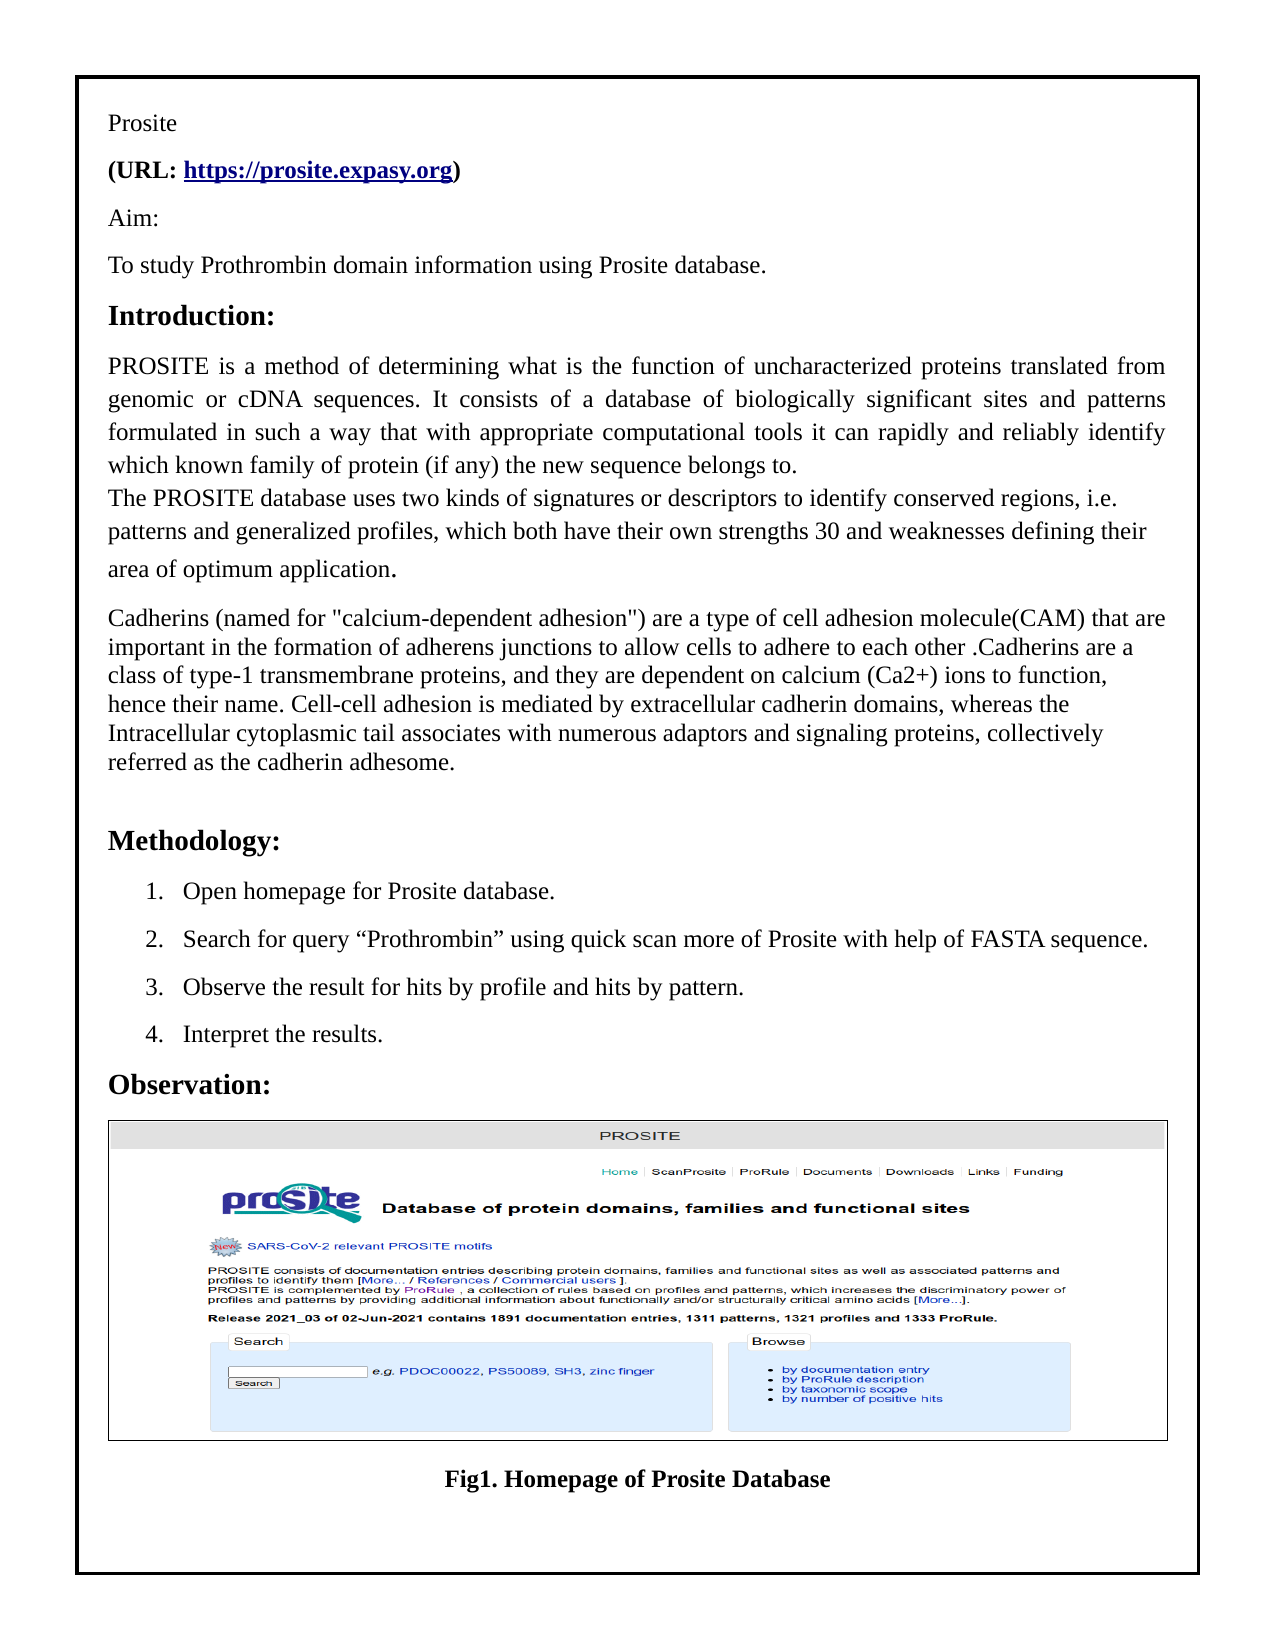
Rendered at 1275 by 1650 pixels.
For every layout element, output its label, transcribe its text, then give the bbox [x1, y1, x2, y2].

text Methodology: [108, 823, 1167, 857]
text Observation: [108, 1067, 1167, 1100]
list Observe the result for hits by profile and hits by pattern. [145, 972, 1167, 1000]
list Interpret the results. [145, 1019, 1167, 1048]
text Introduction: [108, 298, 1167, 332]
text Prosite [108, 108, 1167, 136]
text PROSITE is a method of determining what is the function of uncharacterized proteins translated from genomic or cDNA sequences. It consists of a database of biologically significant sites and patterns formulated in such a way that with appropriate computational tools it can rapidly and reliably identify which known family of protein (if any) the new sequence belongs to. [108, 351, 1167, 479]
list Open homepage for Prosite database. [145, 876, 1167, 905]
list Search for query “Prothrombin” using quick scan more of Prosite with help of FASTA sequence. [145, 924, 1167, 953]
picture [110, 1122, 1165, 1438]
text Aim: [108, 203, 1167, 232]
text To study Prothrombin domain information using Prosite database. [108, 250, 1167, 279]
text Fig1. Homepage of Prosite Database [108, 1441, 1167, 1493]
text The PROSITE database uses two kinds of signatures or descriptors to identify conserved regions, i.e. patterns and generalized profiles, which both have their own strengths 30 and weaknesses defining their area of optimum application. [108, 483, 1167, 583]
text Cadherins (named for "calcium-dependent adhesion") are a type of cell adhesion molecule(CAM) that are important in the formation of adherens junctions to allow cells to adhere to each other .Cadherins are a class of type-1 transmembrane proteins, and they are dependent on calcium (Ca2+) ions to function, hence their name. Cell-cell adhesion is mediated by extracellular cadherin domains, whereas the Intracellular cytoplasmic tail associates with numerous adaptors and signaling proteins, collectively referred as the cadherin adhesome. [108, 603, 1167, 776]
text (URL: https://prosite.expasy.org) [108, 155, 1167, 184]
